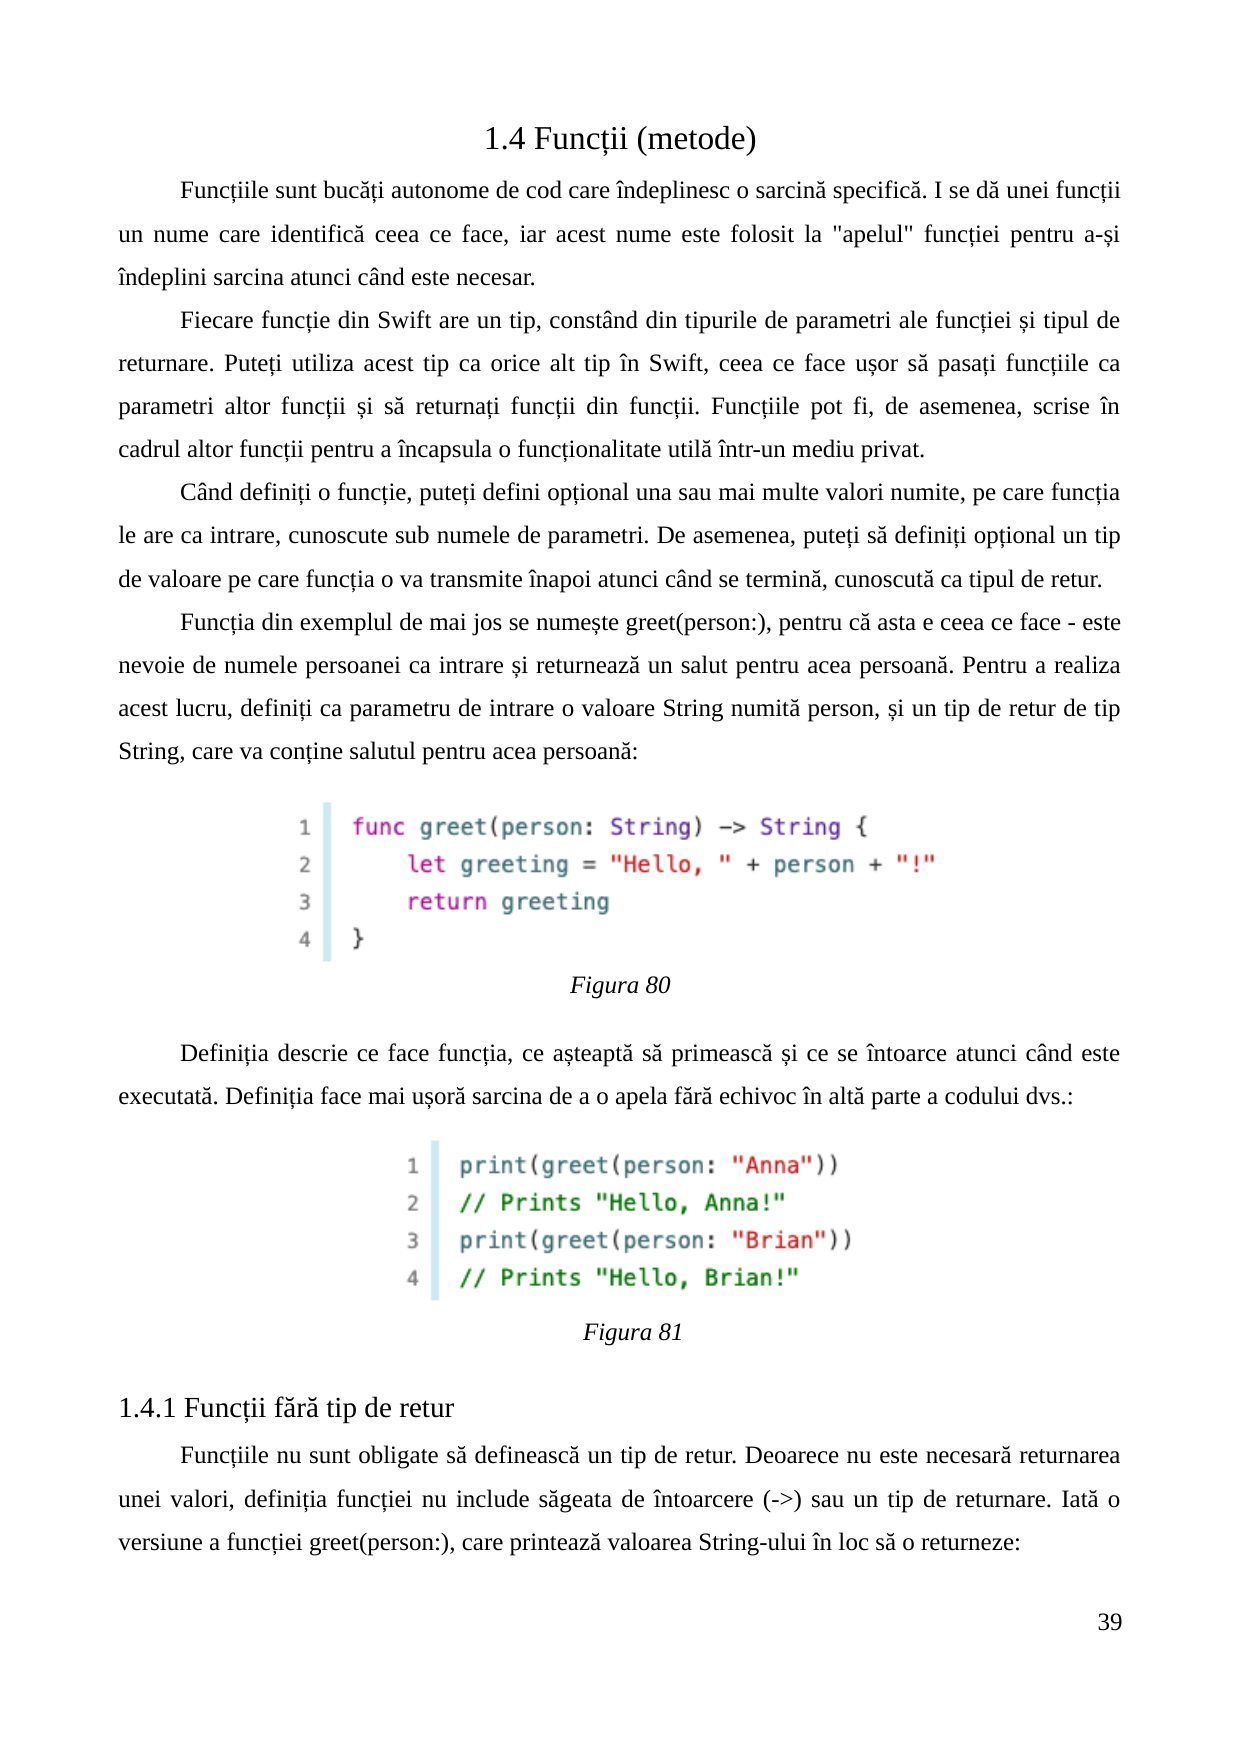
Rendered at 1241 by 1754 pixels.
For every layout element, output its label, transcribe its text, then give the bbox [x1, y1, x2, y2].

text Funcțiile sunt bucăți autonome de cod care îndeplinesc o sarcină specifică. I se dă unei funcții un nume care identifică ceea ce face, iar acest nume este folosit la "apelul" funcției pentru a-și îndeplini sarcina atunci când este necesar. [118, 176, 1122, 291]
subtitle 1.4 Funcții (metode) [118, 118, 1122, 156]
text Când definiți o funcție, puteți defini opțional una sau mai multe valori numite, pe care funcția le are ca intrare, cunoscute sub numele de parametri. De asemenea, puteți să definiți opțional un tip de valoare pe care funcția o va transmite înapoi atunci când se termină, cunoscută ca tipul de retur. [118, 477, 1122, 592]
text Figura 80 [291, 965, 949, 999]
text Definiția descrie ce face funcția, ce așteaptă să primească și ce se întoarce atunci când este executată. Definiția face mai ușoră sarcina de a o apela fără echivoc în altă parte a codului dvs.: [118, 1038, 1122, 1110]
text Fiecare funcție din Swift are un tip, constând din tipurile de parametri ale funcției și tipul de returnare. Puteți utiliza acest tip ca orice alt tip în Swift, ceea ce face ușor să pasați funcțiile ca parametri altor funcții și să returnați funcții din funcții. Funcțiile pot fi, de asemenea, scrise în cadrul altor funcții pentru a încapsula o funcționalitate utilă într-un mediu privat. [118, 305, 1122, 463]
text Figura 81 [399, 1312, 867, 1345]
text Funcțiile nu sunt obligate să definească un tip de retur. Deoarece nu este necesară returnarea unei valori, definiția funcției nu include săgeata de întoarcere (->) sau un tip de returnare. Iată o versiune a funcției greet(person:), care printează valoarea String-ului în loc să o returneze: [118, 1441, 1122, 1556]
picture [291, 801, 950, 965]
text Funcția din exemplul de mai jos se numește greet(person:), pentru că asta e ceea ce face - este nevoie de numele persoanei ca intrare și returnează un salut pentru acea persoană. Pentru a realiza acest lucru, definiți ca parametru de intrare o valoare String numită person, și un tip de retur de tip String, care va conține salutul pentru acea persoană: [118, 607, 1122, 765]
picture [399, 1137, 868, 1312]
subtitle 1.4.1 Funcții fără tip de retur [118, 1390, 1122, 1424]
